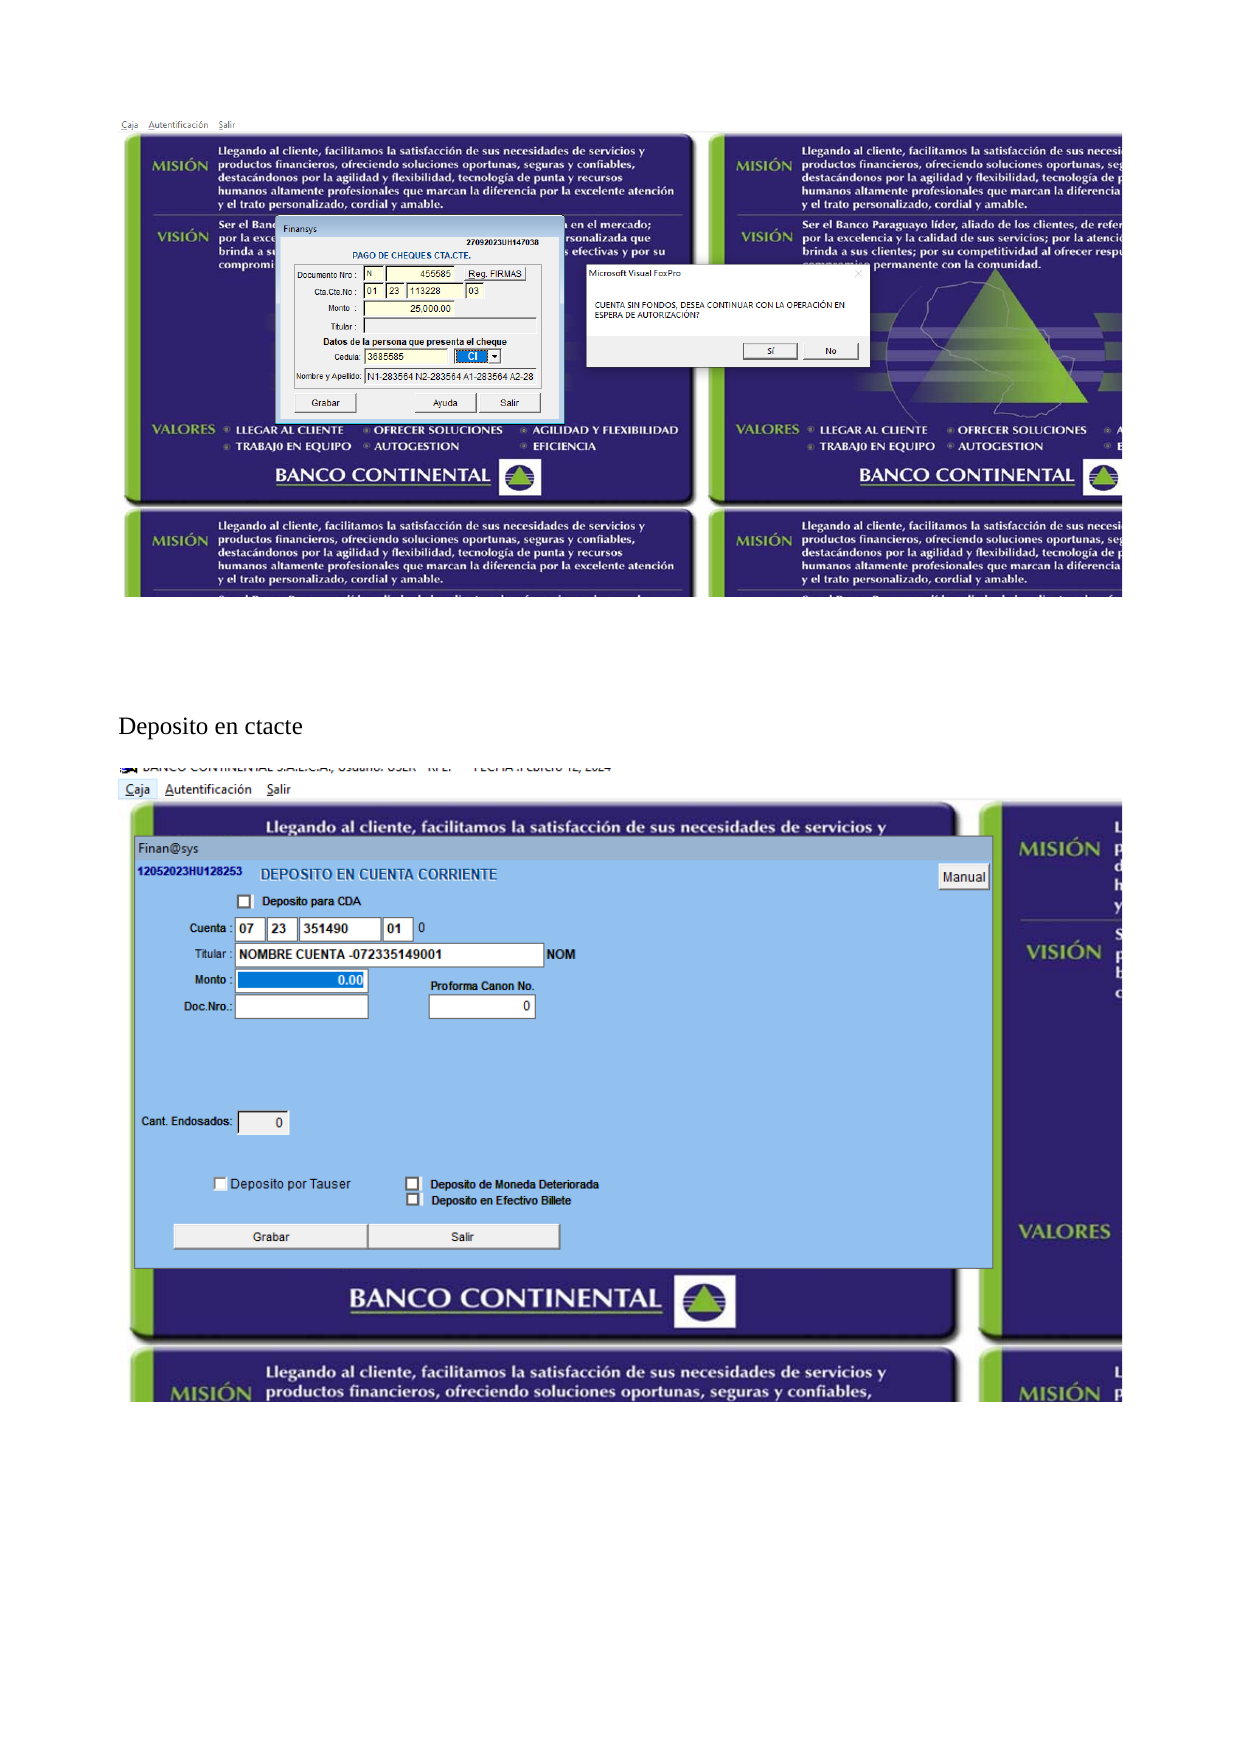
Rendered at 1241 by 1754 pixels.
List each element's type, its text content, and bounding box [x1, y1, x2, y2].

picture [118, 768, 1123, 1402]
picture [118, 118, 1123, 597]
text Deposito en ctacte [118, 711, 1122, 740]
